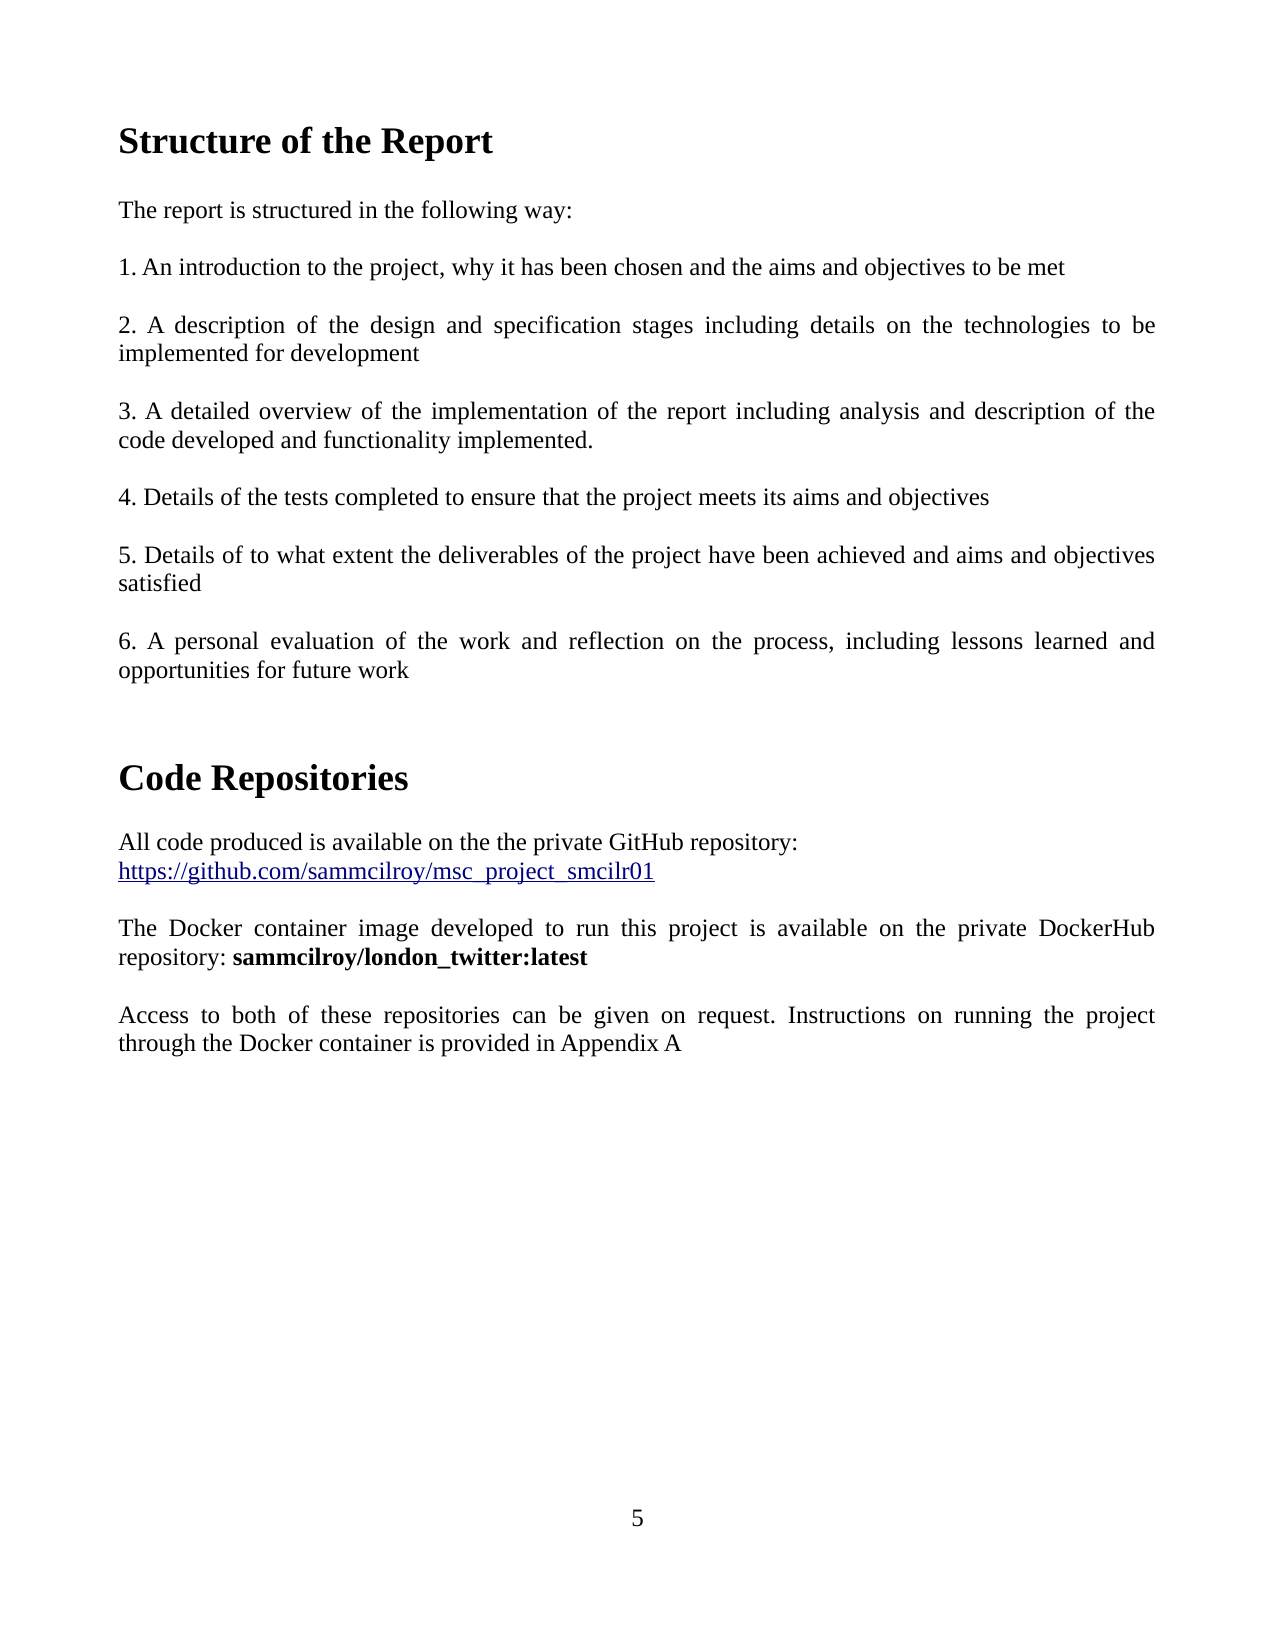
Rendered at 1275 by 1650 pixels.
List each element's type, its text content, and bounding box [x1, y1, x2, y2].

text 6. A personal evaluation of the work and reflection on the process, including lessons learned and opportunities for future work [118, 626, 1157, 683]
text 5. Details of to what extent the deliverables of the project have been achieved and aims and objectives satisfied [118, 540, 1157, 597]
text https://github.com/sammcilroy/msc_project_smcilr01 [118, 856, 1157, 885]
text All code produced is available on the the private GitHub repository: [118, 827, 1157, 856]
text 3. A detailed overview of the implementation of the report including analysis and description of the code developed and functionality implemented. [118, 396, 1157, 453]
text Code Repositories [118, 755, 1157, 798]
text The report is structured in the following way: [118, 195, 1157, 223]
text Access to both of these repositories can be given on request. Instructions on running the project through the Docker container is provided in Appendix A [118, 1000, 1157, 1057]
text 2. A description of the design and specification stages including details on the technologies to be implemented for development [118, 310, 1157, 367]
text Structure of the Report [118, 118, 1157, 161]
text 1. An introduction to the project, why it has been chosen and the aims and objectives to be met [118, 252, 1157, 281]
text 4. Details of the tests completed to ensure that the project meets its aims and objectives [118, 482, 1157, 511]
text The Docker container image developed to run this project is available on the private DockerHub repository: sammcilroy/london_twitter:latest [118, 913, 1157, 971]
